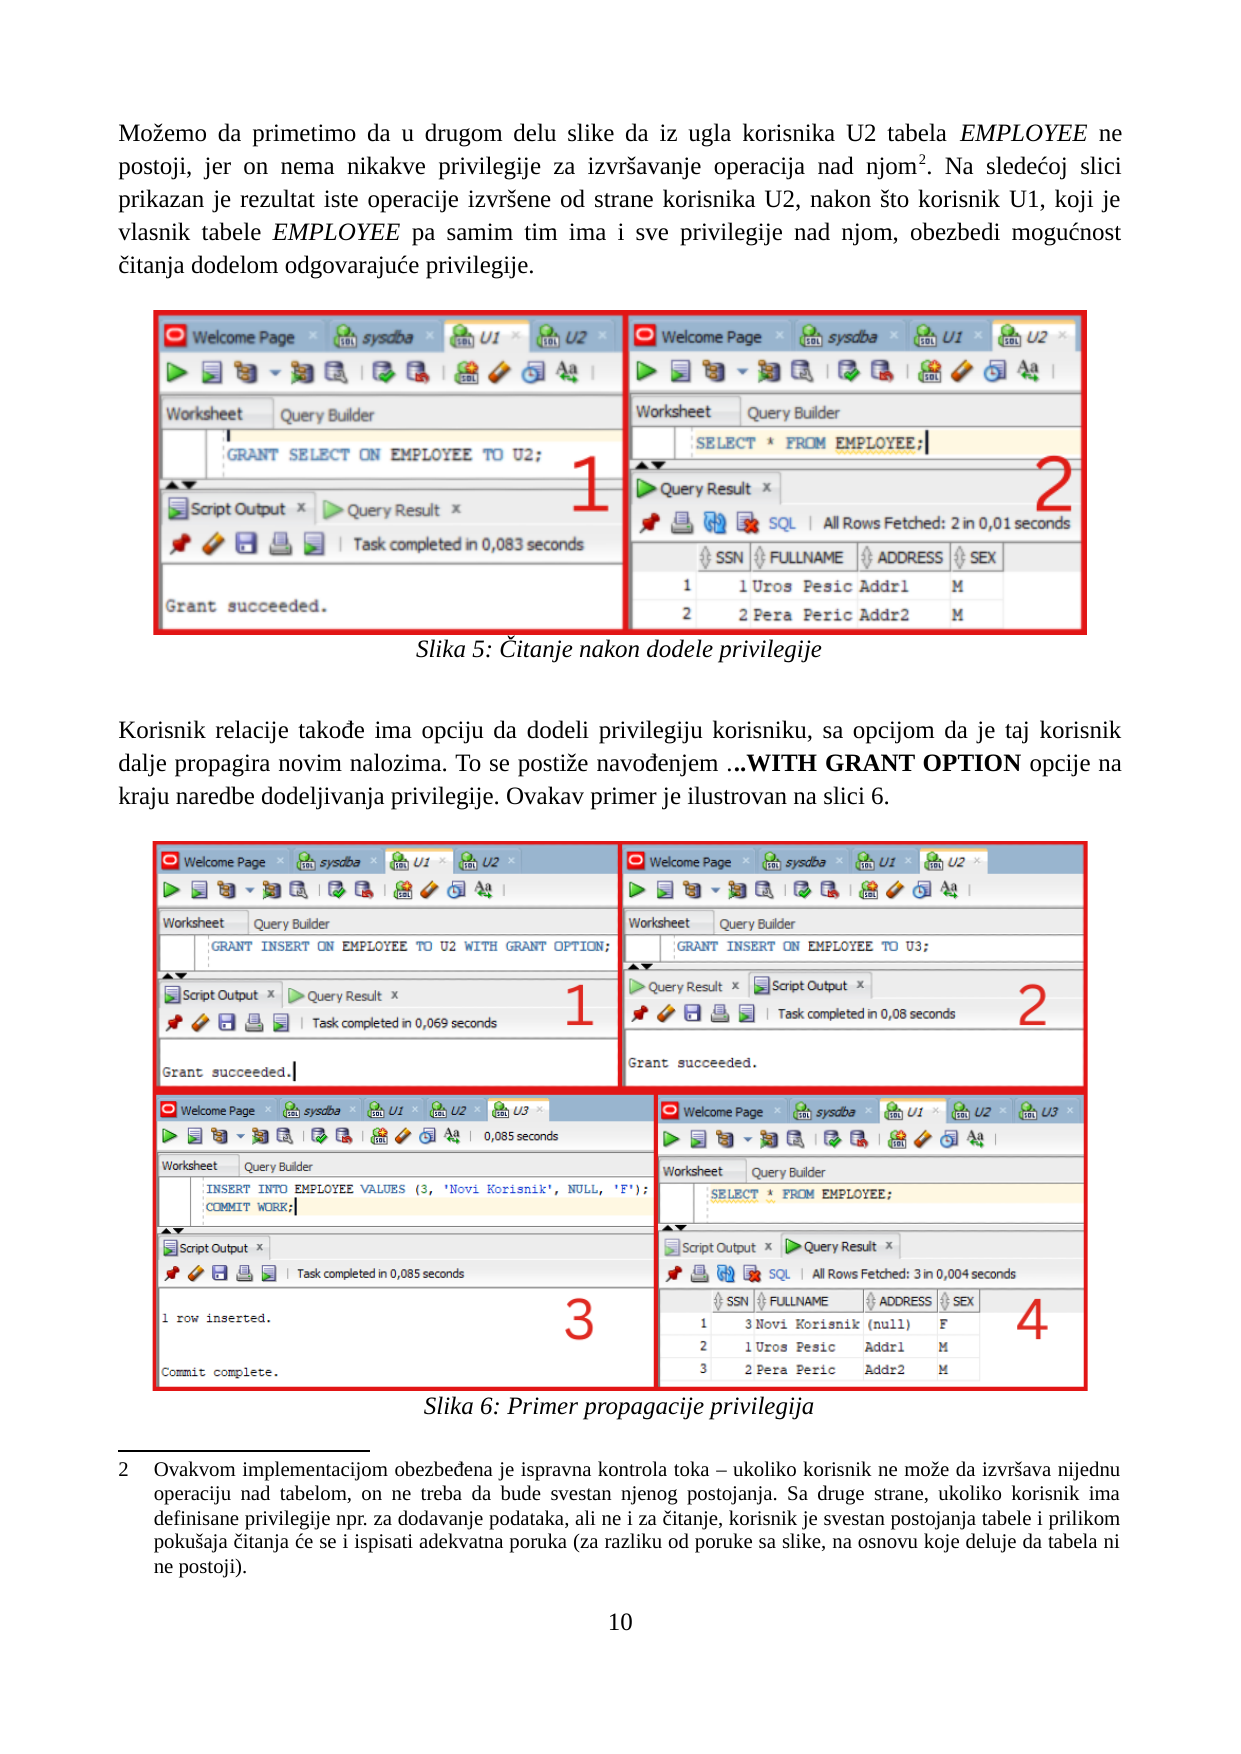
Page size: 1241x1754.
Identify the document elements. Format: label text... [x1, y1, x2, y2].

text Korisnik relacije takođe ima opciju da dodeli privilegiju korisniku, sa opcijom da je taj korisnik dalje propagira novim nalozima. To se postiže navođenjem ...WITH GRANT OPTION opcije na kraju naredbe dodeljivanja privilegije. Ovakav primer je ilustrovan na slici 6. [118, 715, 1122, 809]
text Slika 6: Primer propagacije privilegija [153, 1391, 1088, 1419]
picture [153, 310, 1087, 635]
picture [152, 841, 1088, 1391]
text Ovakvom implementacijom obezbeđena je ispravna kontrola toka – ukoliko korisnik ne može da izvršava nijednu operaciju nad tabelom, on ne treba da bude svestan njenog postojanja. Sa druge strane, ukoliko korisnik ima definisane privilegije npr. za dodavanje podataka, ali ne i za čitanje, korisnik je svestan postojanja tabele i prilikom pokušaja čitanja će se i ispisati adekvatna poruka (za razliku od poruke sa slike, na osnovu koje deluje da tabela ni ne postoji). [118, 1457, 1122, 1578]
text Možemo da primetimo da u drugom delu slike da iz ugla korisnika U2 tabela EMPLOYEE ne postoji, jer on nema nikakve privilegije za izvršavanje operacija nad njom. Na sledećoj slici prikazan je rezultat iste operacije izvršene od strane korisnika U2, nakon što korisnik U1, koji je vlasnik tabele EMPLOYEE pa samim tim ima i sve privilegije nad njom, obezbedi mogućnost čitanja dodelom odgovarajuće privilegije. [118, 118, 1122, 279]
text Slika 5: Čitanje nakon dodele privilegije [118, 310, 1122, 663]
